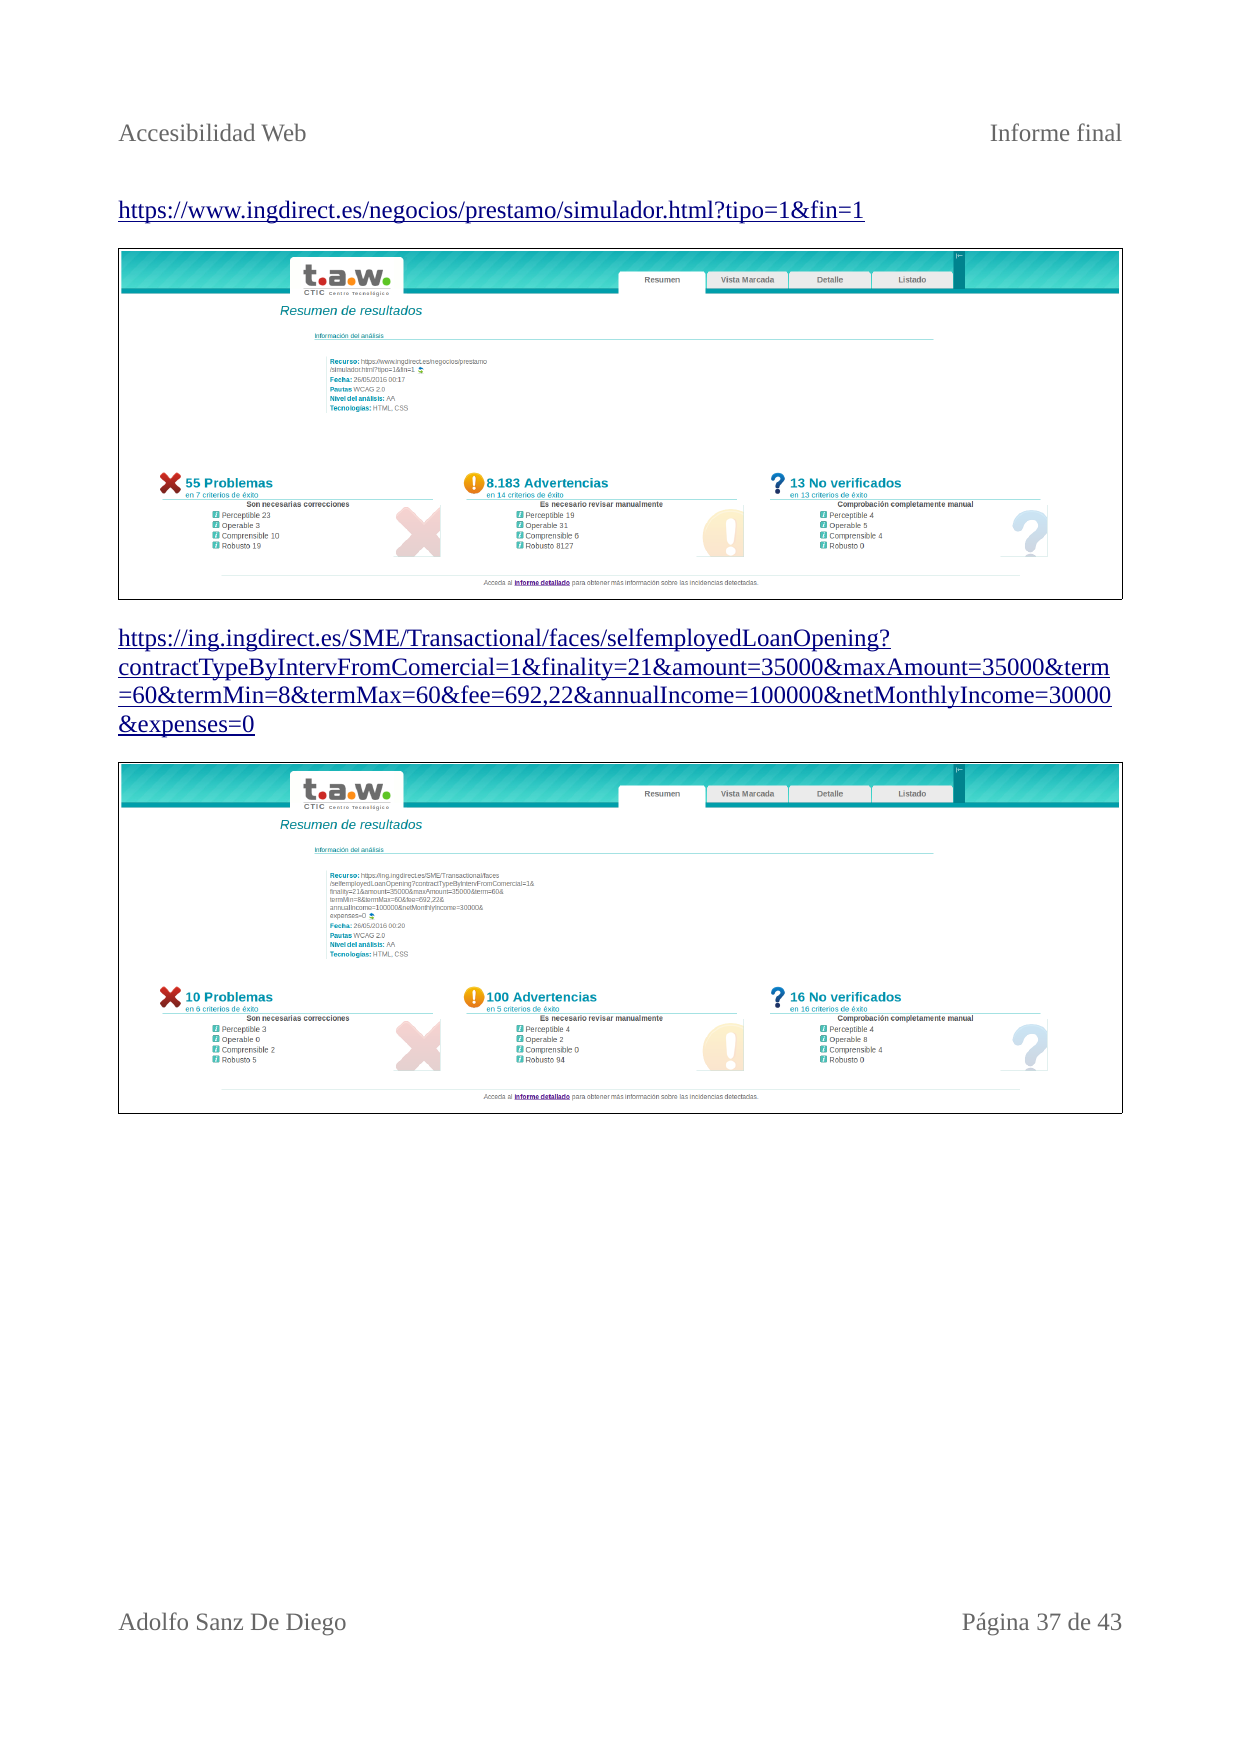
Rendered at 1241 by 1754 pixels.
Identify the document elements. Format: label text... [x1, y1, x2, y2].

text https://www.ingdirect.es/negocios/prestamo/simulador.html?tipo=1&fin=1 [118, 196, 1122, 224]
picture [121, 764, 1119, 1111]
picture [121, 251, 1119, 597]
text https://ing.ingdirect.es/SME/Transactional/faces/selfemployedLoanOpening?contractTypeByIntervFromComercial=1&finality=21&amount=35000&maxAmount=35000&term=60&termMin=8&termMax=60&fee=692,22&annualIncome=100000&netMonthlyIncome=30000&expenses=0 [118, 623, 1122, 738]
